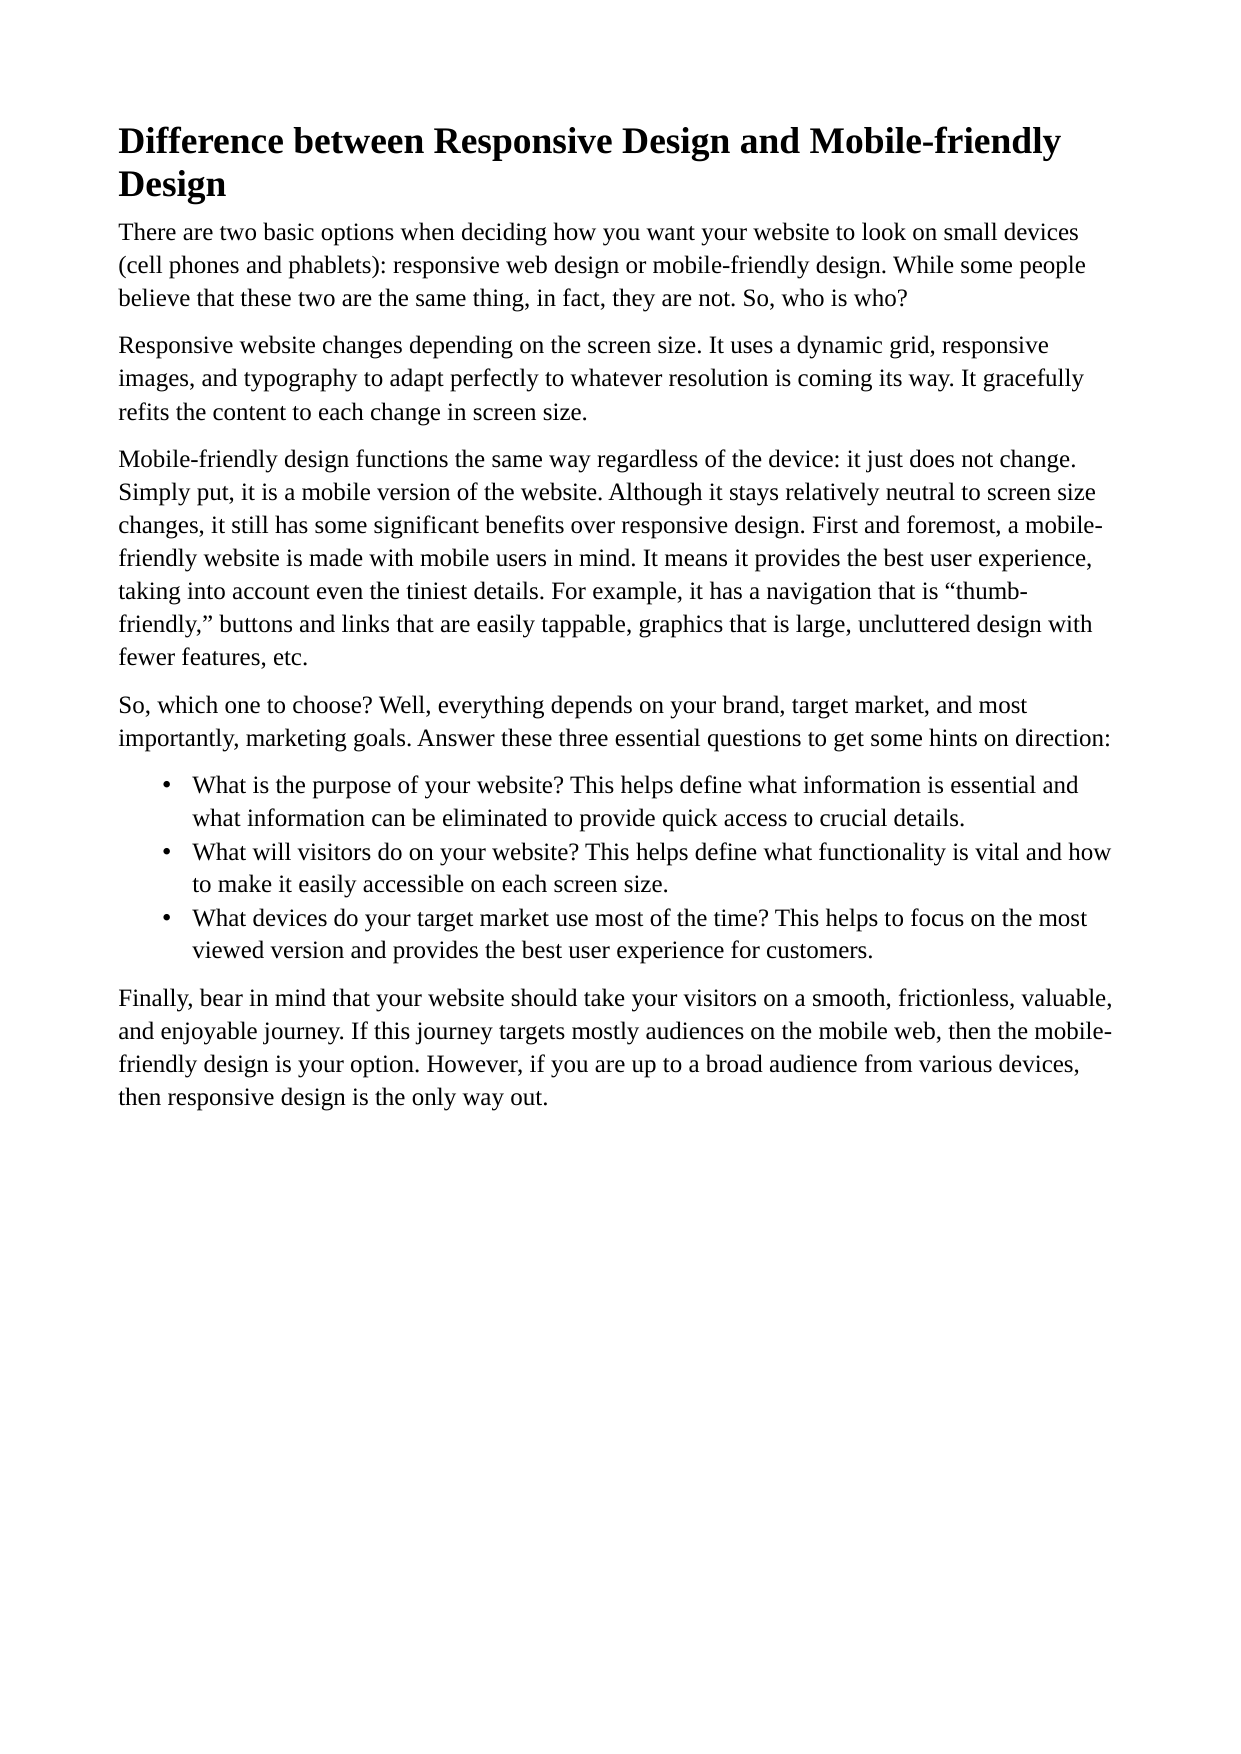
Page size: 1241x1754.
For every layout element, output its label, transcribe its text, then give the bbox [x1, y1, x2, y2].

list What devices do your target market use most of the time? This helps to focus on the most viewed version and provides the best user experience for customers. [162, 903, 1122, 964]
text Mobile-friendly design functions the same way regardless of the device: it just does not change. Simply put, it is a mobile version of the website. Although it stays relatively neutral to screen size changes, it still has some significant benefits over responsive design. First and foremost, a mobile-friendly website is made with mobile users in mind. It means it provides the best user experience, taking into account even the tiniest details. For example, it has a navigation that is “thumb-friendly,” buttons and links that are easily tappable, graphics that is large, uncluttered design with fewer features, etc. [118, 444, 1122, 671]
text Finally, bear in mind that your website should take your visitors on a smooth, frictionless, valuable, and enjoyable journey. If this journey targets mostly audiences on the mobile web, then the mobile-friendly design is your option. However, if you are up to a broad audience from various devices, then responsive design is the only way out. [118, 983, 1122, 1111]
subtitle Difference between Responsive Design and Mobile-friendly Design [118, 118, 1122, 204]
text There are two basic options when deciding how you want your website to look on small devices (cell phones and phablets): responsive web design or mobile-friendly design. While some people believe that these two are the same thing, in fact, they are not. So, who is who? [118, 217, 1122, 312]
text So, which one to choose? Well, everything depends on your brand, target market, and most importantly, marketing goals. Answer these three essential questions to get some hints on direction: [118, 690, 1122, 752]
list What will visitors do on your website? This helps define what functionality is vital and how to make it easily accessible on each screen size. [162, 837, 1122, 898]
text Responsive website changes depending on the screen size. It uses a dynamic grid, responsive images, and typography to adapt perfectly to whatever resolution is coming its way. It gracefully refits the content to each change in screen size. [118, 331, 1122, 425]
list What is the purpose of your website? This helps define what information is essential and what information can be eliminated to provide quick access to crucial details. [162, 771, 1122, 832]
